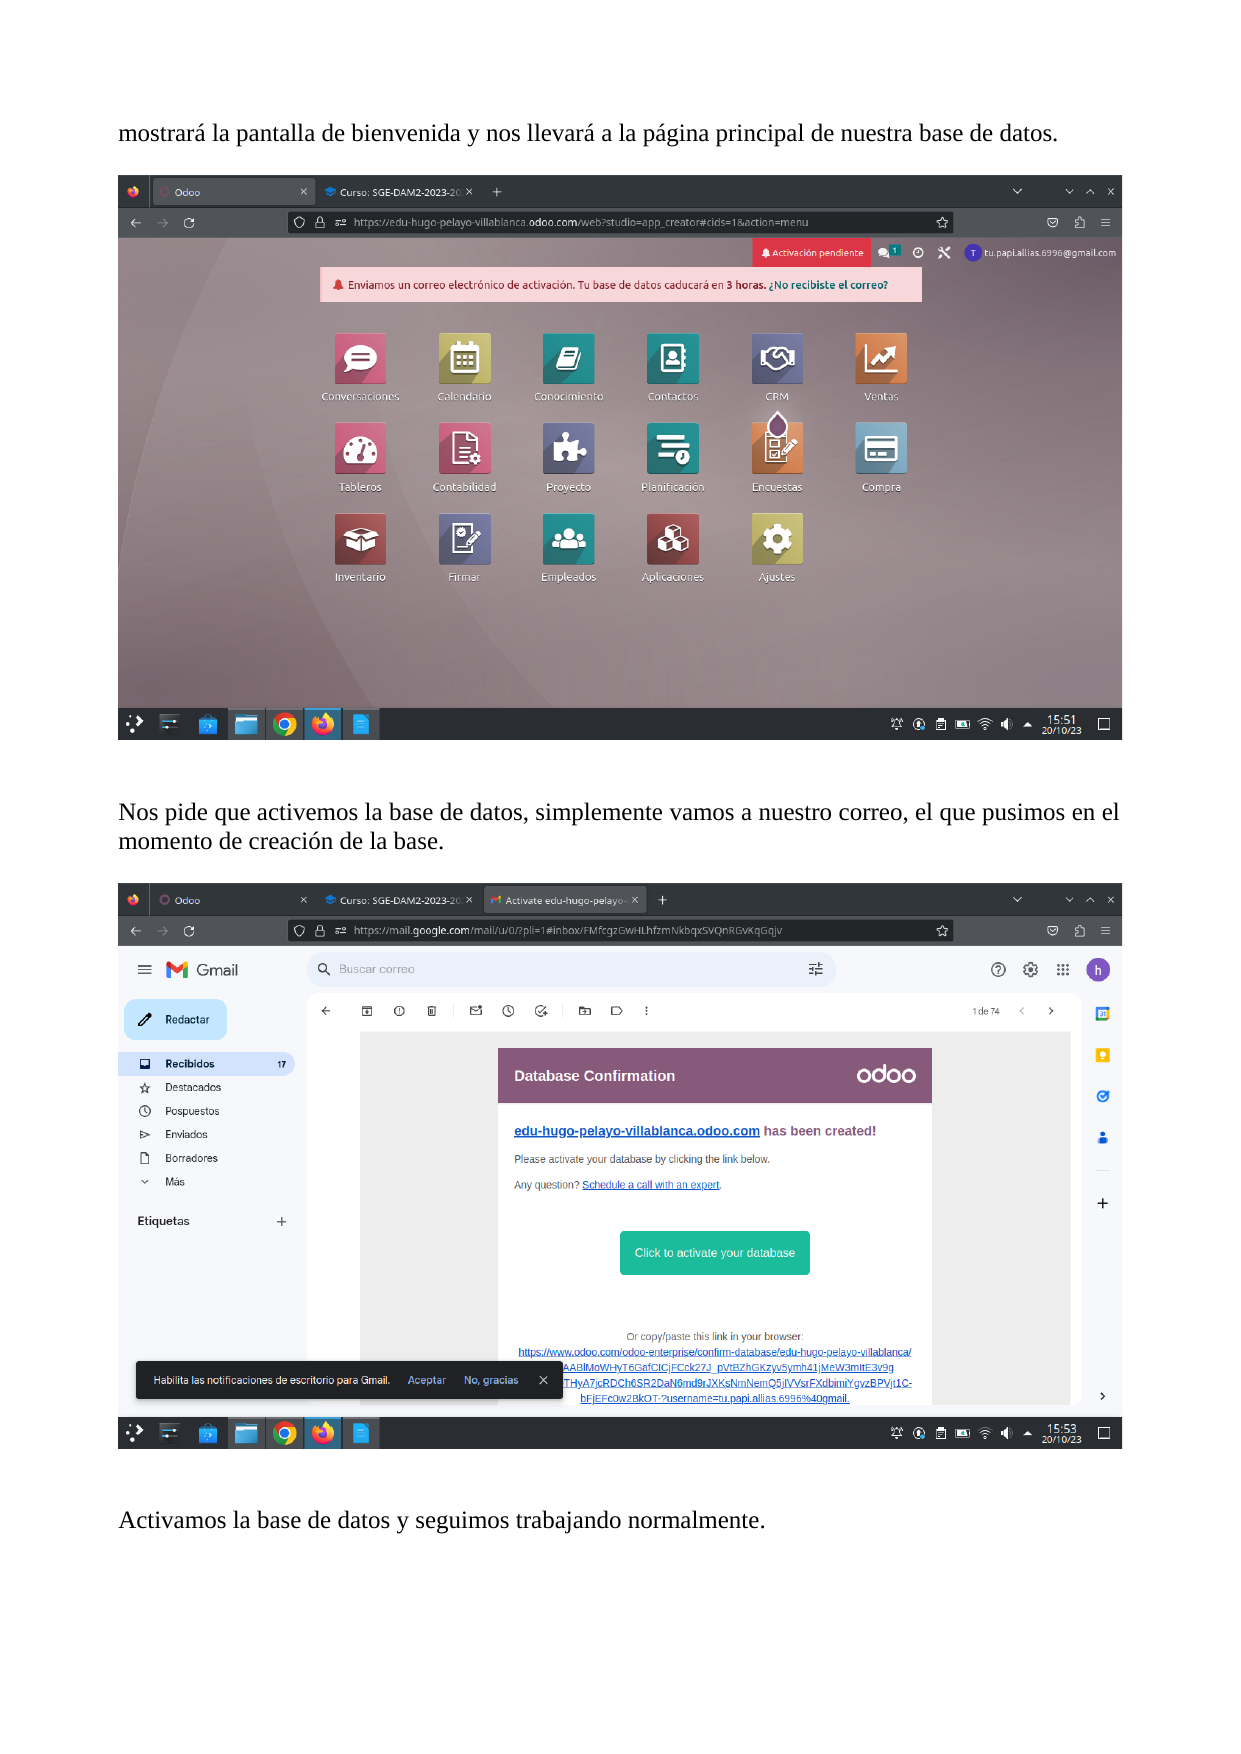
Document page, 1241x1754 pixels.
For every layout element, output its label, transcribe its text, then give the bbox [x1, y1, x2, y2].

picture [118, 883, 1123, 1449]
text Activamos la base de datos y seguimos trabajando normalmente. [118, 1506, 1122, 1534]
picture [118, 175, 1123, 740]
text Nos pide que activemos la base de datos, simplemente vamos a nuestro correo, el que pusimos en el momento de creación de la base. [118, 797, 1122, 855]
text mostrará la pantalla de bienvenida y nos llevará a la página principal de nuestra base de datos. [118, 118, 1122, 147]
